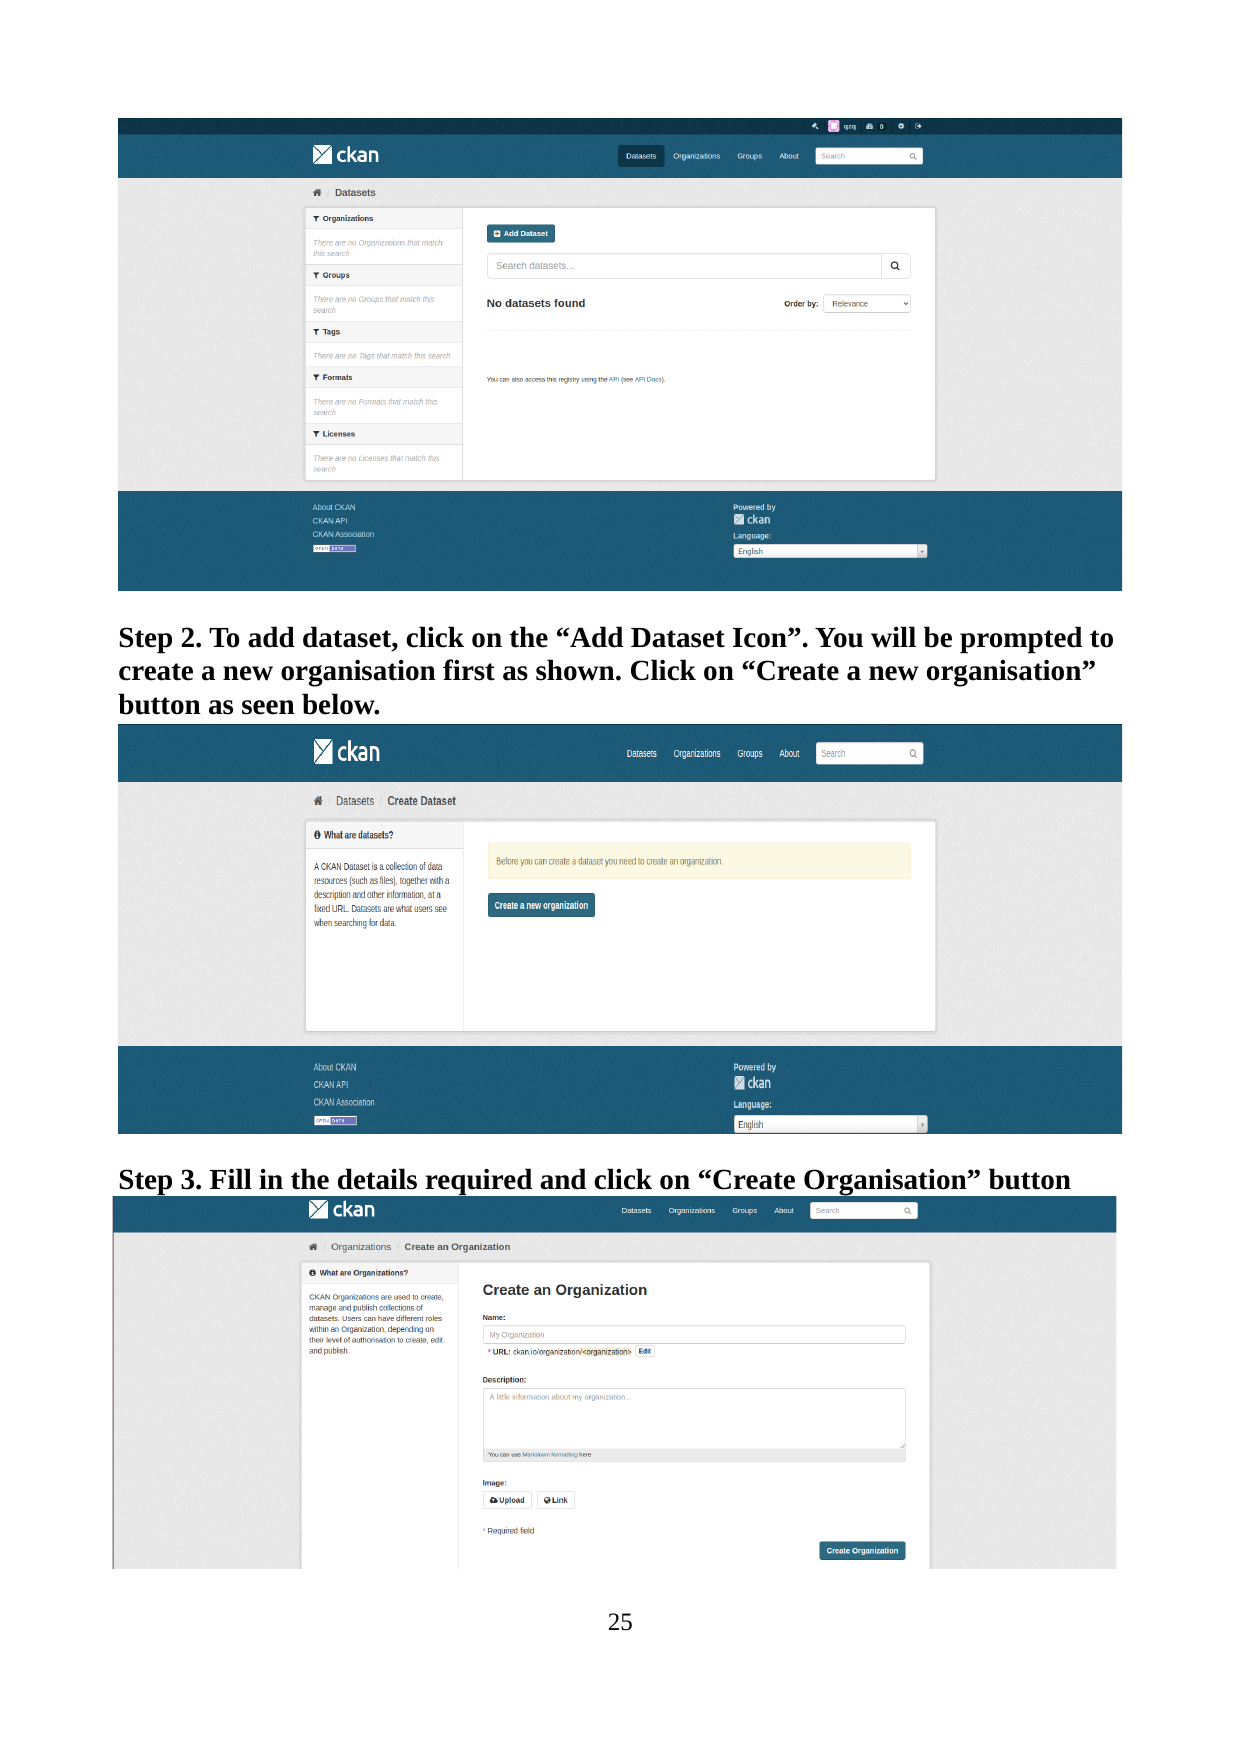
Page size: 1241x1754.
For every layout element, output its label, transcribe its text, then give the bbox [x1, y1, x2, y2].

picture [118, 724, 1123, 1134]
picture [118, 118, 1123, 591]
text Step 2. To add dataset, click on the “Add Dataset Icon”. You will be prompted to create a new organisation first as shown. Click on “Create a new organisation” button as seen below. [118, 620, 1122, 720]
picture [112, 1196, 1117, 1569]
text Step 3. Fill in the details required and click on “Create Organisation” button [118, 1162, 1122, 1196]
